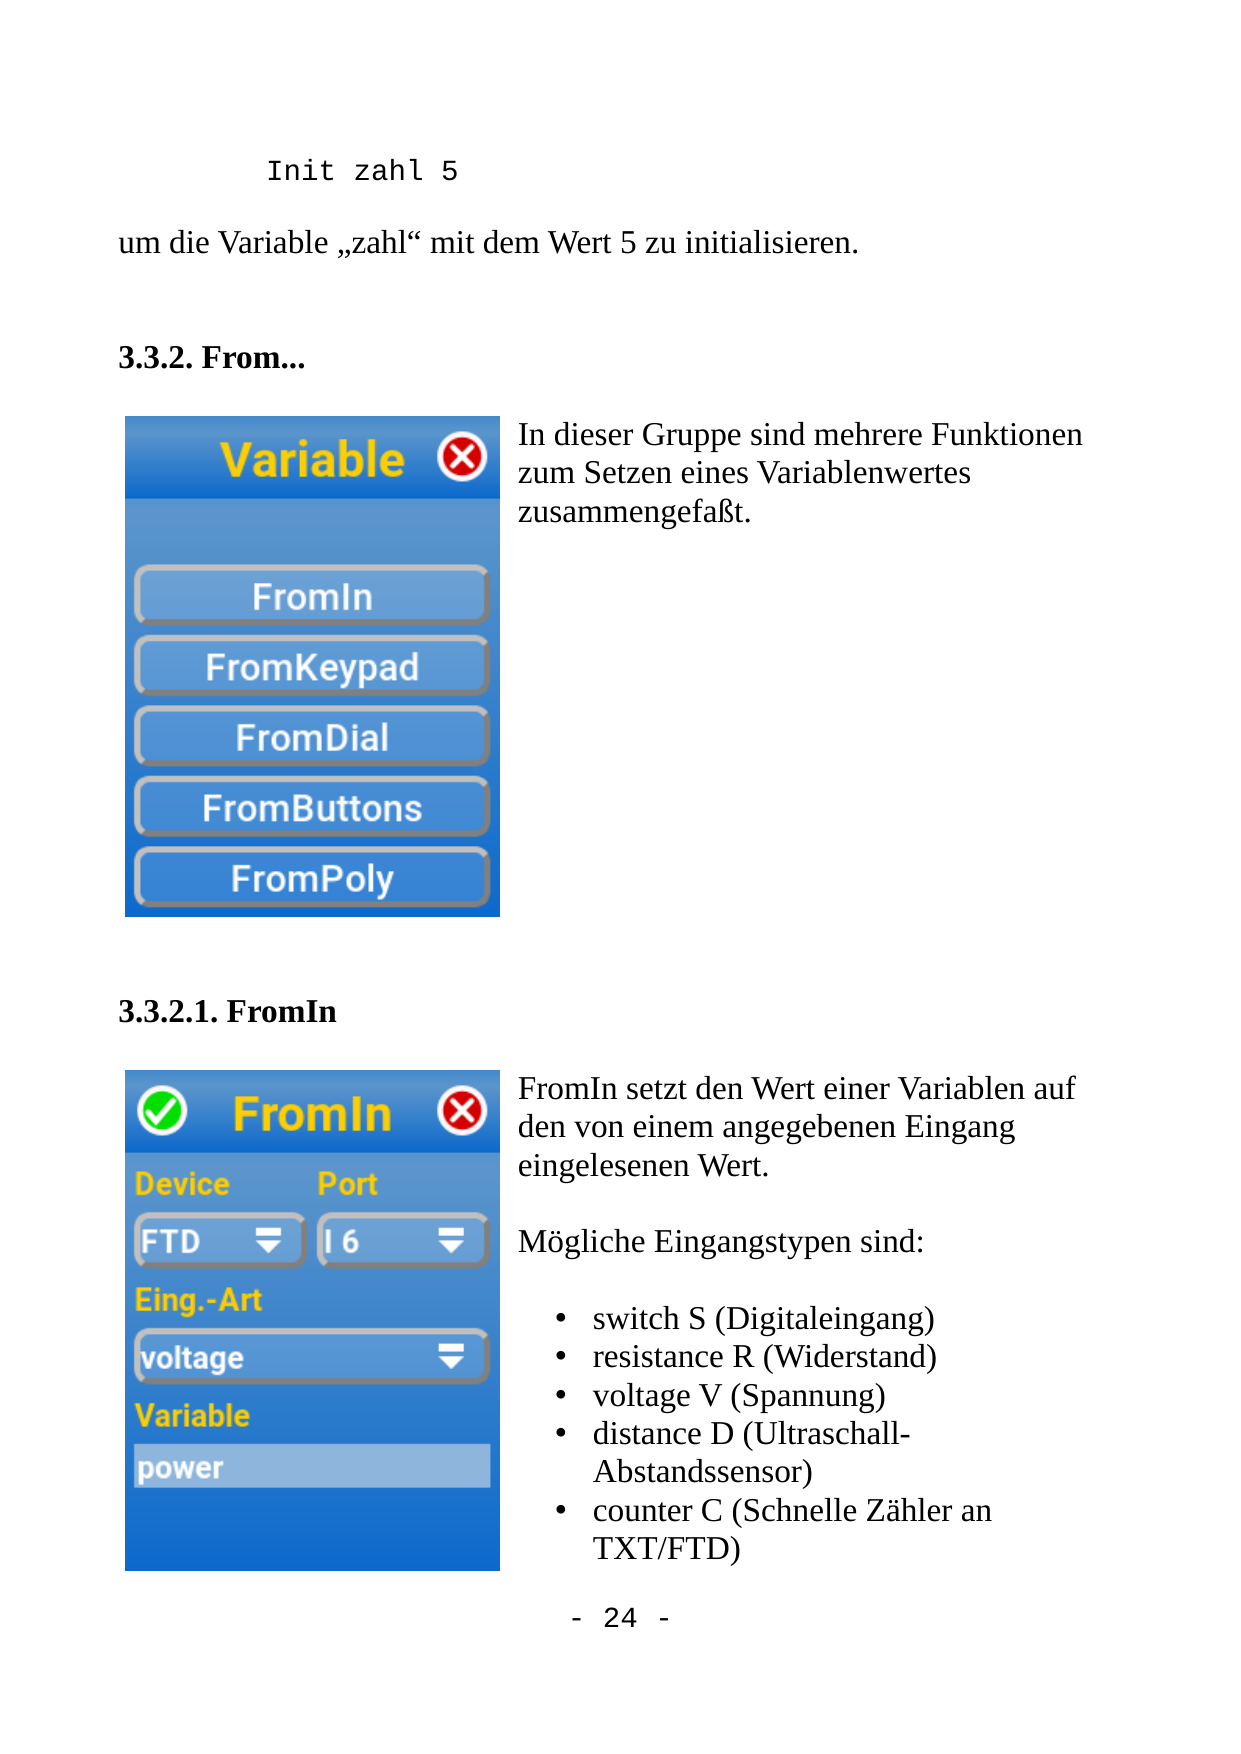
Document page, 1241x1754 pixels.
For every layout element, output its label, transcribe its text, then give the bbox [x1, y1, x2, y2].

list voltage V (Spannung) [500, 1375, 1122, 1413]
list counter C (Schnelle Zähler an TXT/FTD) [500, 1490, 1122, 1566]
text FromIn setzt den Wert einer Variablen auf den von einem angegebenen Eingang eingelesenen Wert. [118, 1068, 1122, 1183]
text 3.3.2.1. FromIn [118, 991, 1122, 1030]
text um die Variable „zahl“ mit dem Wert 5 zu initialisieren. [118, 222, 1122, 261]
picture [125, 416, 500, 917]
list resistance R (Widerstand) [500, 1336, 1122, 1375]
text In dieser Gruppe sind mehrere Funktionen zum Setzen eines Variablenwertes zusammengefaßt. [118, 414, 1122, 529]
list switch S (Digitaleingang) [500, 1298, 1122, 1336]
text 3.3.2. From... [118, 337, 1122, 376]
picture [125, 1070, 500, 1571]
list distance D (Ultraschall-Abstandssensor) [500, 1413, 1122, 1490]
text Mögliche Eingangstypen sind: [500, 1221, 1122, 1260]
text Init zahl 5 [118, 156, 1122, 189]
